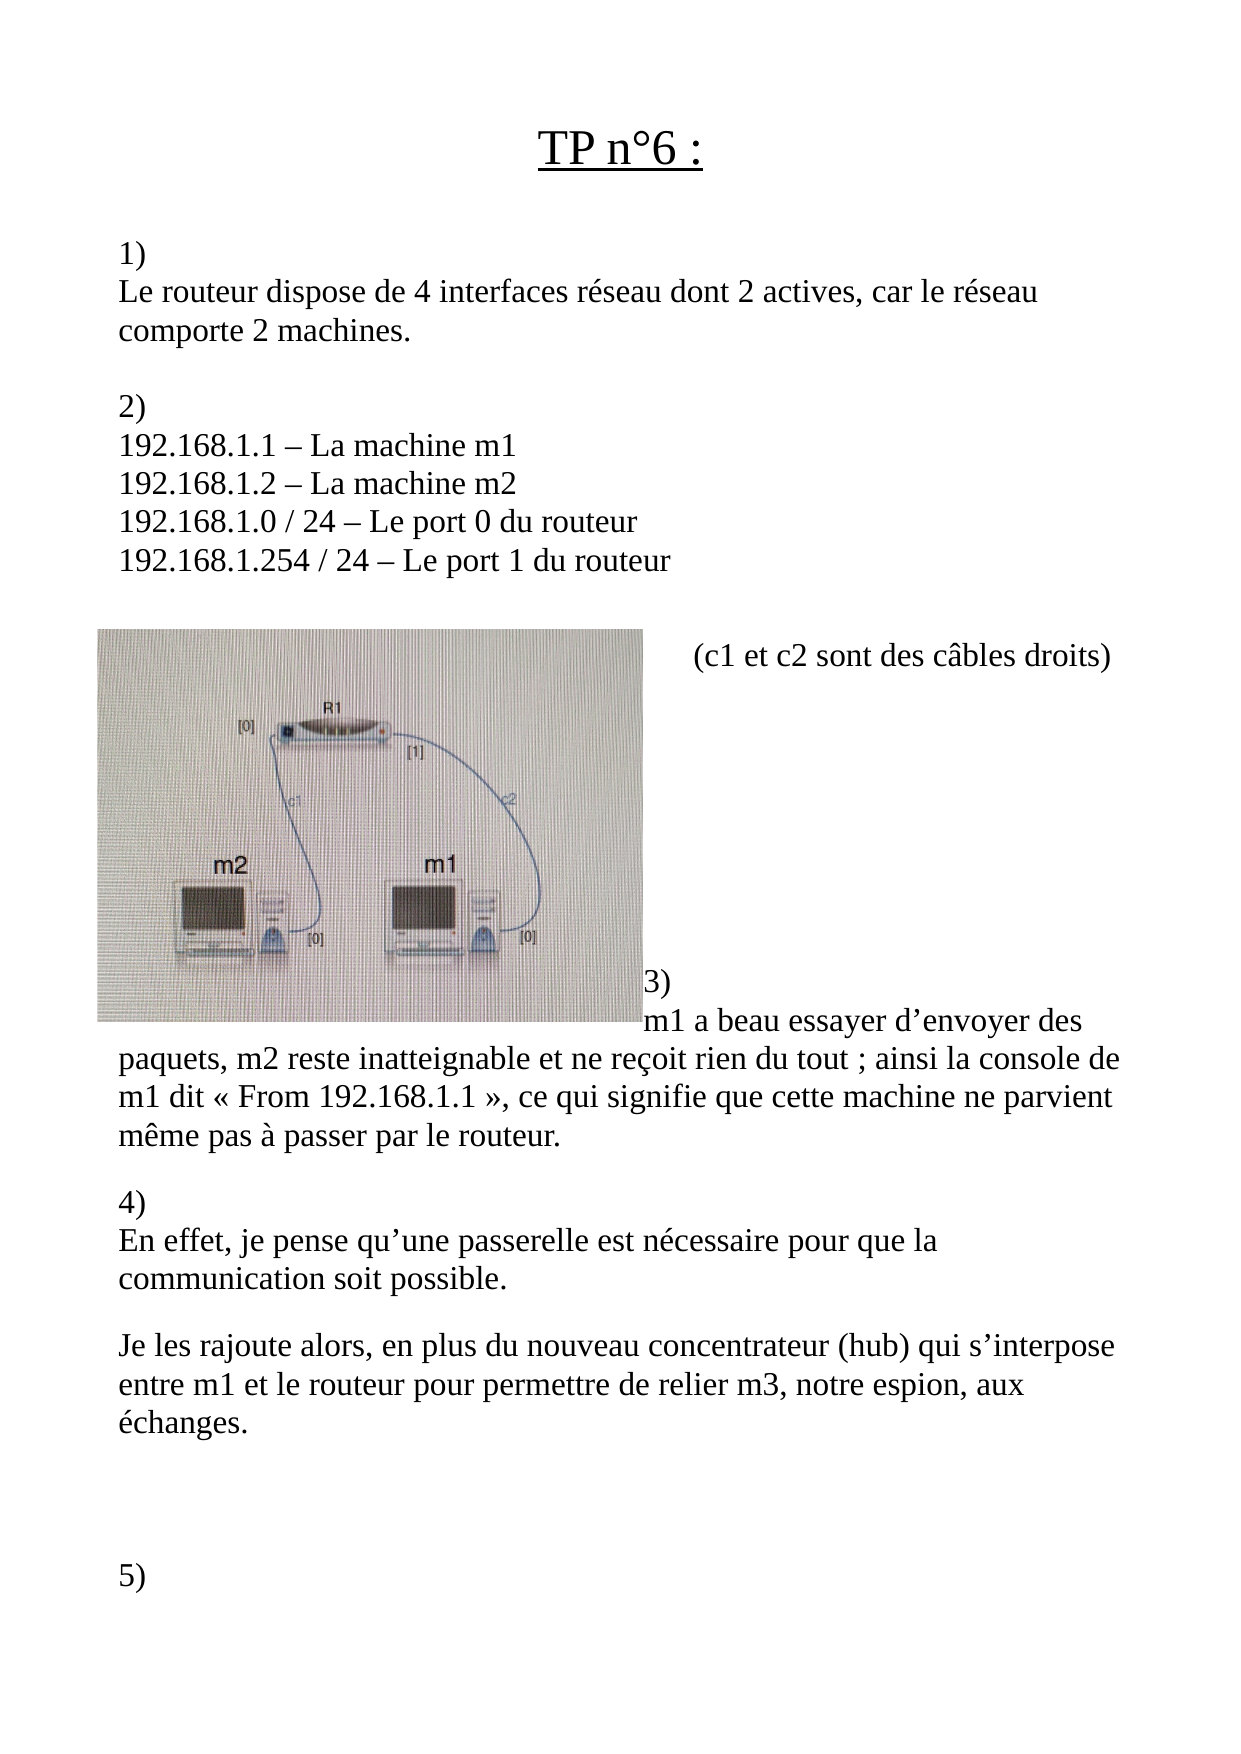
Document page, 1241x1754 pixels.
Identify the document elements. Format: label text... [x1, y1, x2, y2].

text 192.168.1.0 / 24 – Le port 0 du routeur [118, 501, 1122, 540]
picture [97, 629, 643, 1022]
text TP n°6 : [118, 118, 1122, 176]
text m1 a beau essayer d’envoyer des paquets, m2 reste inatteignable et ne reçoit rien du tout ; ainsi la console de m1 dit « From 192.168.1.1 », ce qui signifie que cette machine ne parvient même pas à passer par le routeur. [118, 1000, 1122, 1153]
text 4) [118, 1182, 1122, 1220]
text (c1 et c2 sont des câbles droits) [643, 636, 1122, 674]
text 1) [118, 233, 1122, 271]
text 192.168.1.2 – La machine m2 [118, 463, 1122, 501]
text 192.168.1.1 – La machine m1 [118, 425, 1122, 463]
text 192.168.1.254 / 24 – Le port 1 du routeur [118, 540, 1122, 578]
text En effet, je pense qu’une passerelle est nécessaire pour que la communication soit possible. [118, 1220, 1122, 1297]
text Le routeur dispose de 4 interfaces réseau dont 2 actives, car le réseau comporte 2 machines. [118, 271, 1122, 348]
text 3) [643, 961, 1122, 1000]
text 2) [118, 386, 1122, 425]
text Je les rajoute alors, en plus du nouveau concentrateur (hub) qui s’interpose entre m1 et le routeur pour permettre de relier m3, notre espion, aux échanges. [118, 1326, 1122, 1441]
text 5) [118, 1556, 1122, 1594]
